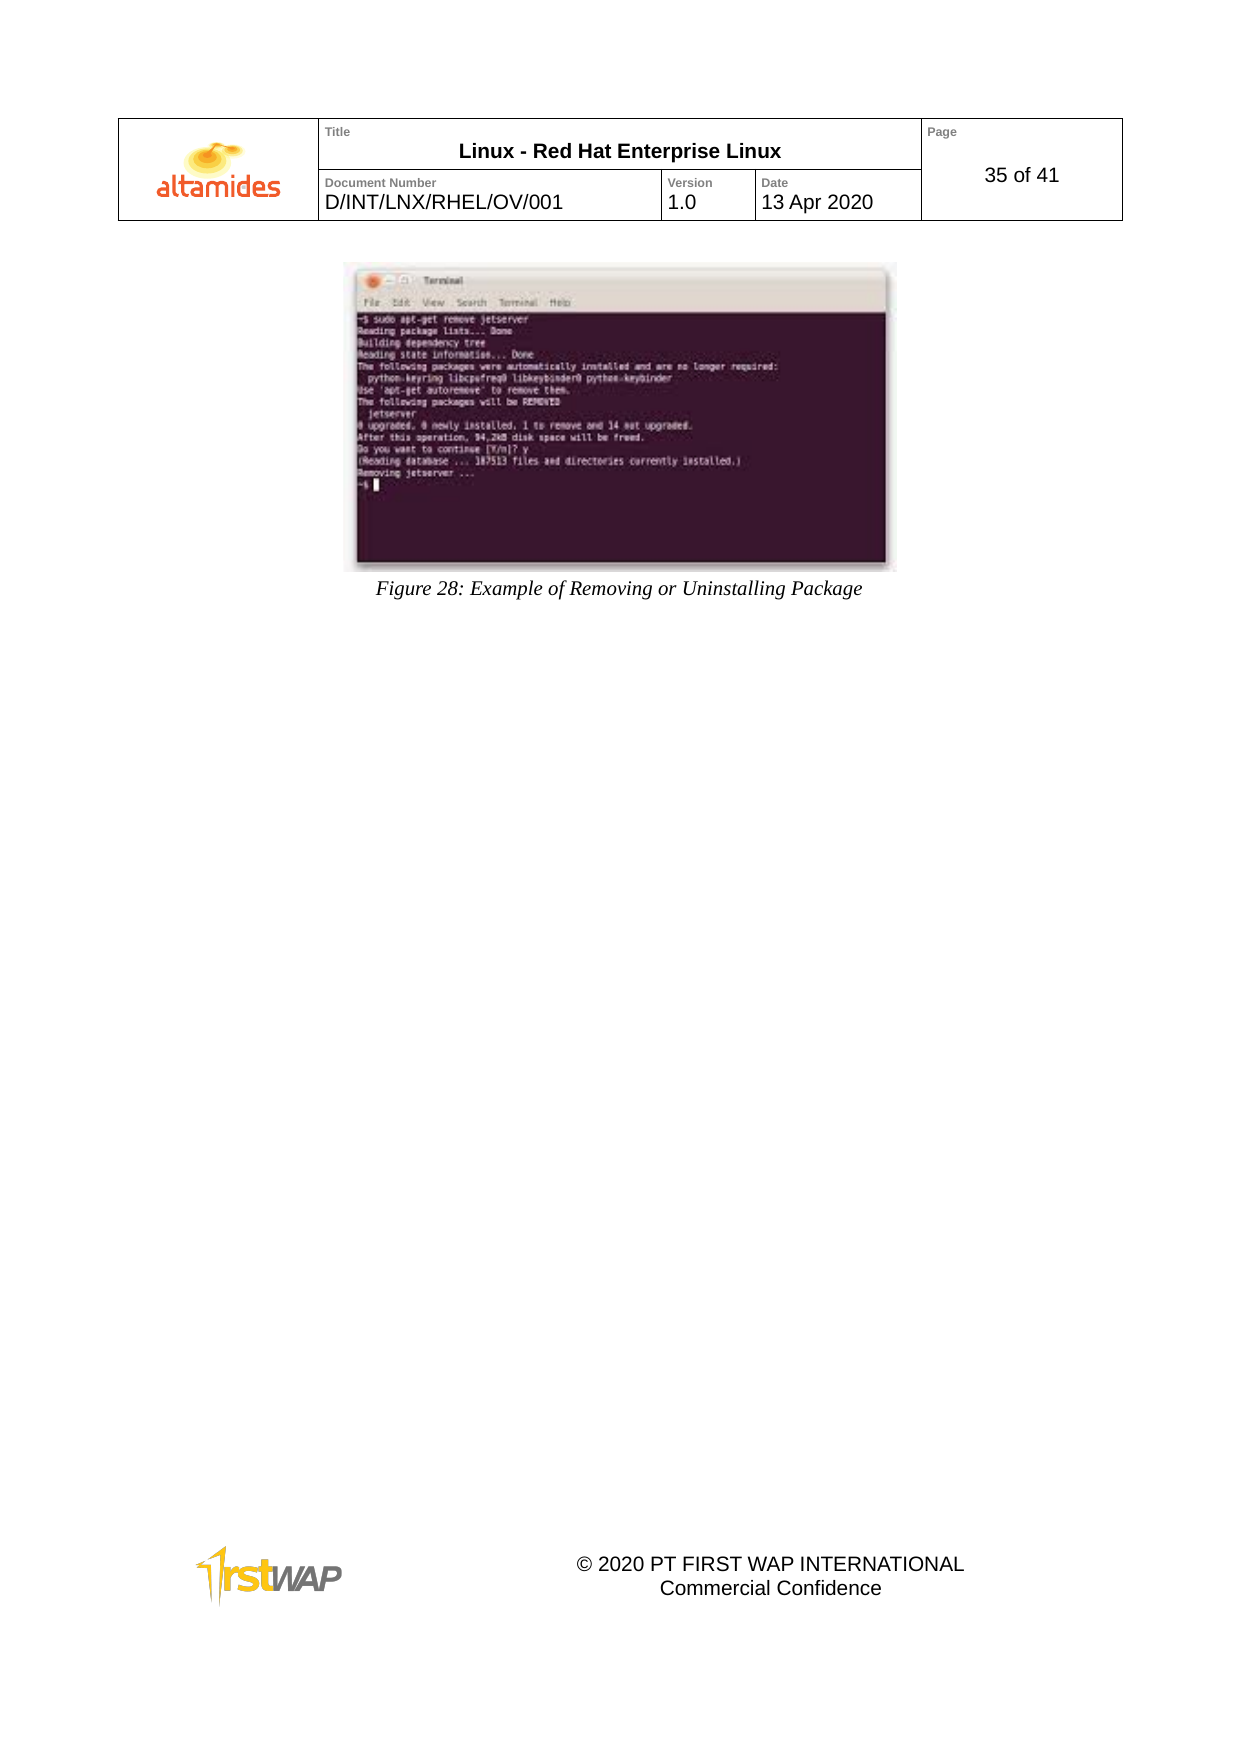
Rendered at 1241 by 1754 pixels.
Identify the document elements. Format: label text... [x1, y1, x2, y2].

picture [343, 262, 897, 572]
text Figure 28: Example of Removing or Uninstalling Package [343, 572, 897, 600]
picture [195, 1546, 342, 1607]
